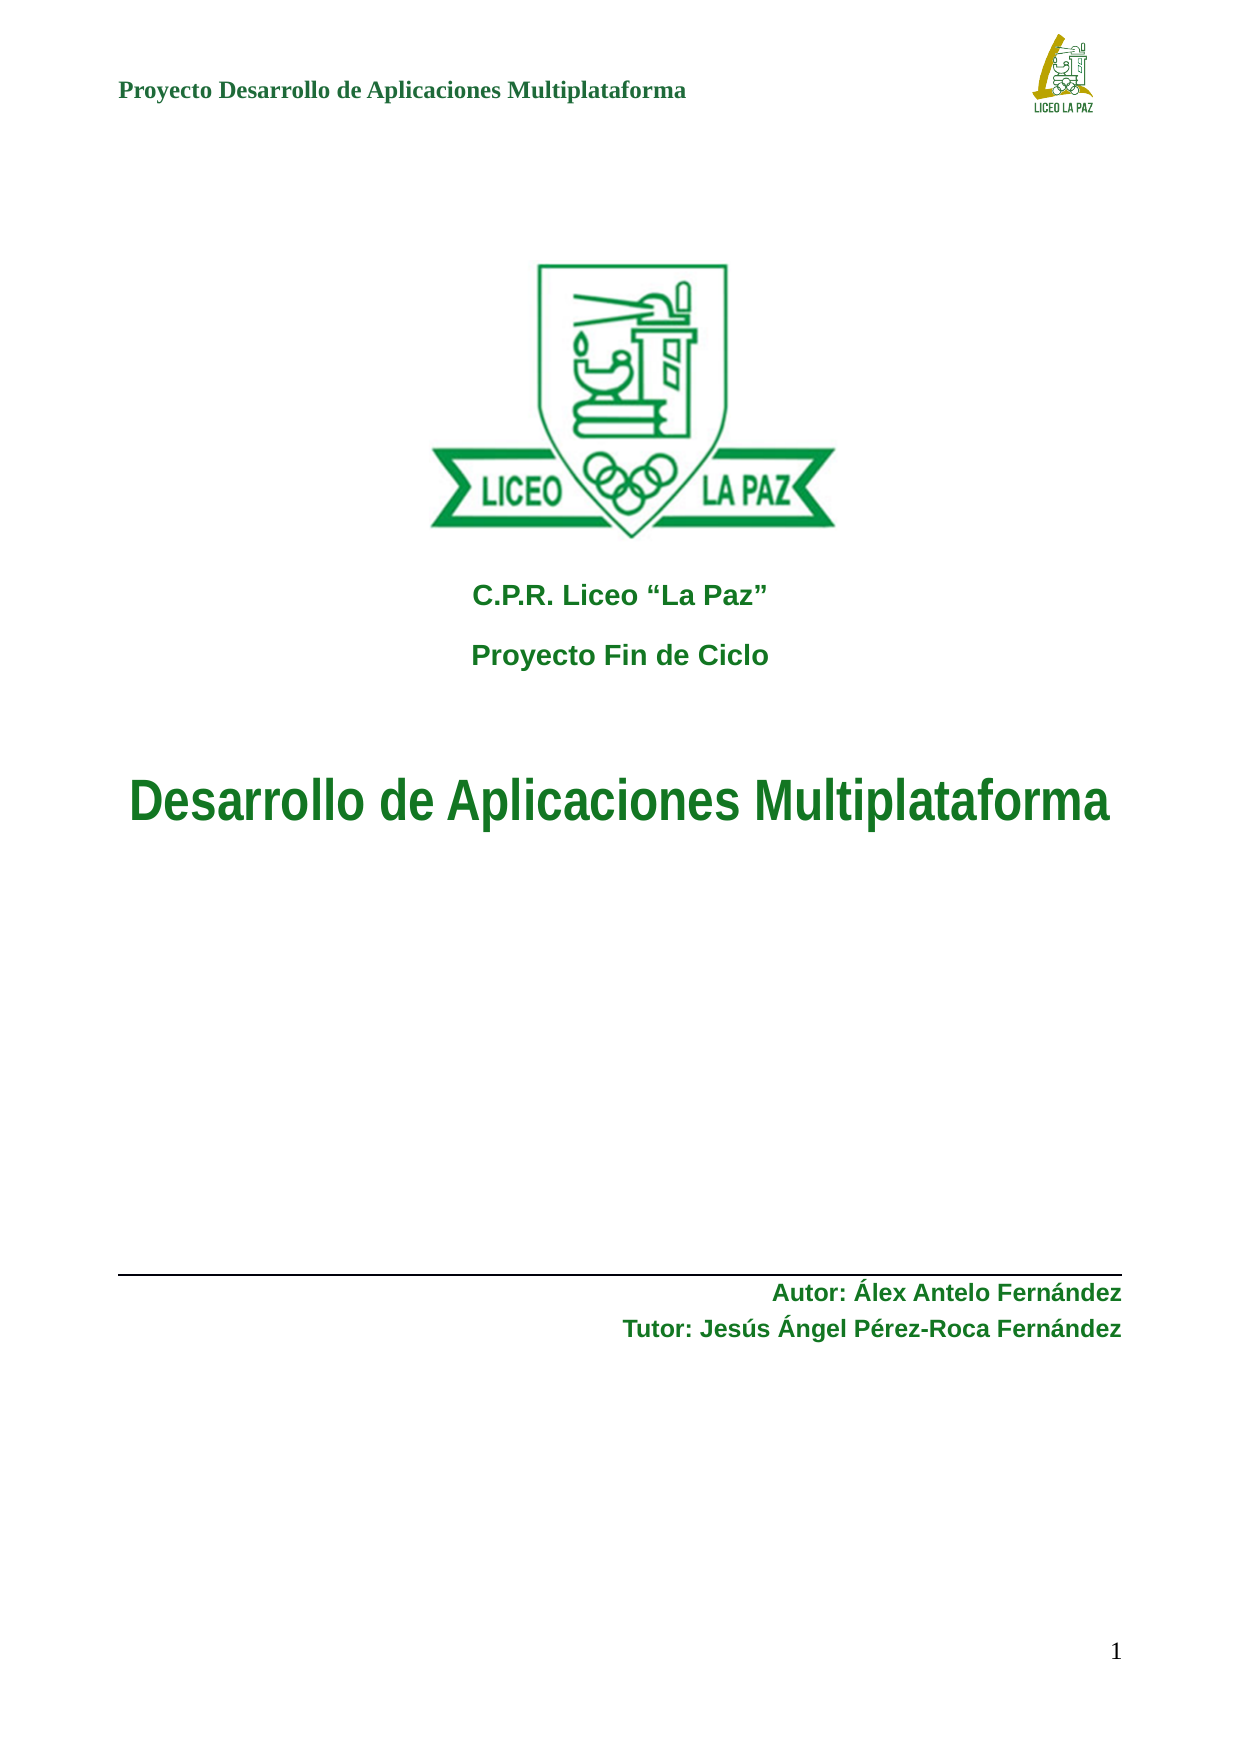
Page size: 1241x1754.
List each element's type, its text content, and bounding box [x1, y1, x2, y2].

picture [428, 260, 838, 544]
text C.P.R. Liceo “La Paz” [118, 577, 1122, 611]
subtitle Desarrollo de Aplicaciones Multiplataforma [118, 766, 1122, 833]
picture [1025, 26, 1100, 121]
text Proyecto Fin de Ciclo [118, 638, 1122, 672]
text Autor: Álex Antelo Fernández Tutor: Jesús Ángel Pérez-Roca Fernández [118, 1276, 1122, 1342]
